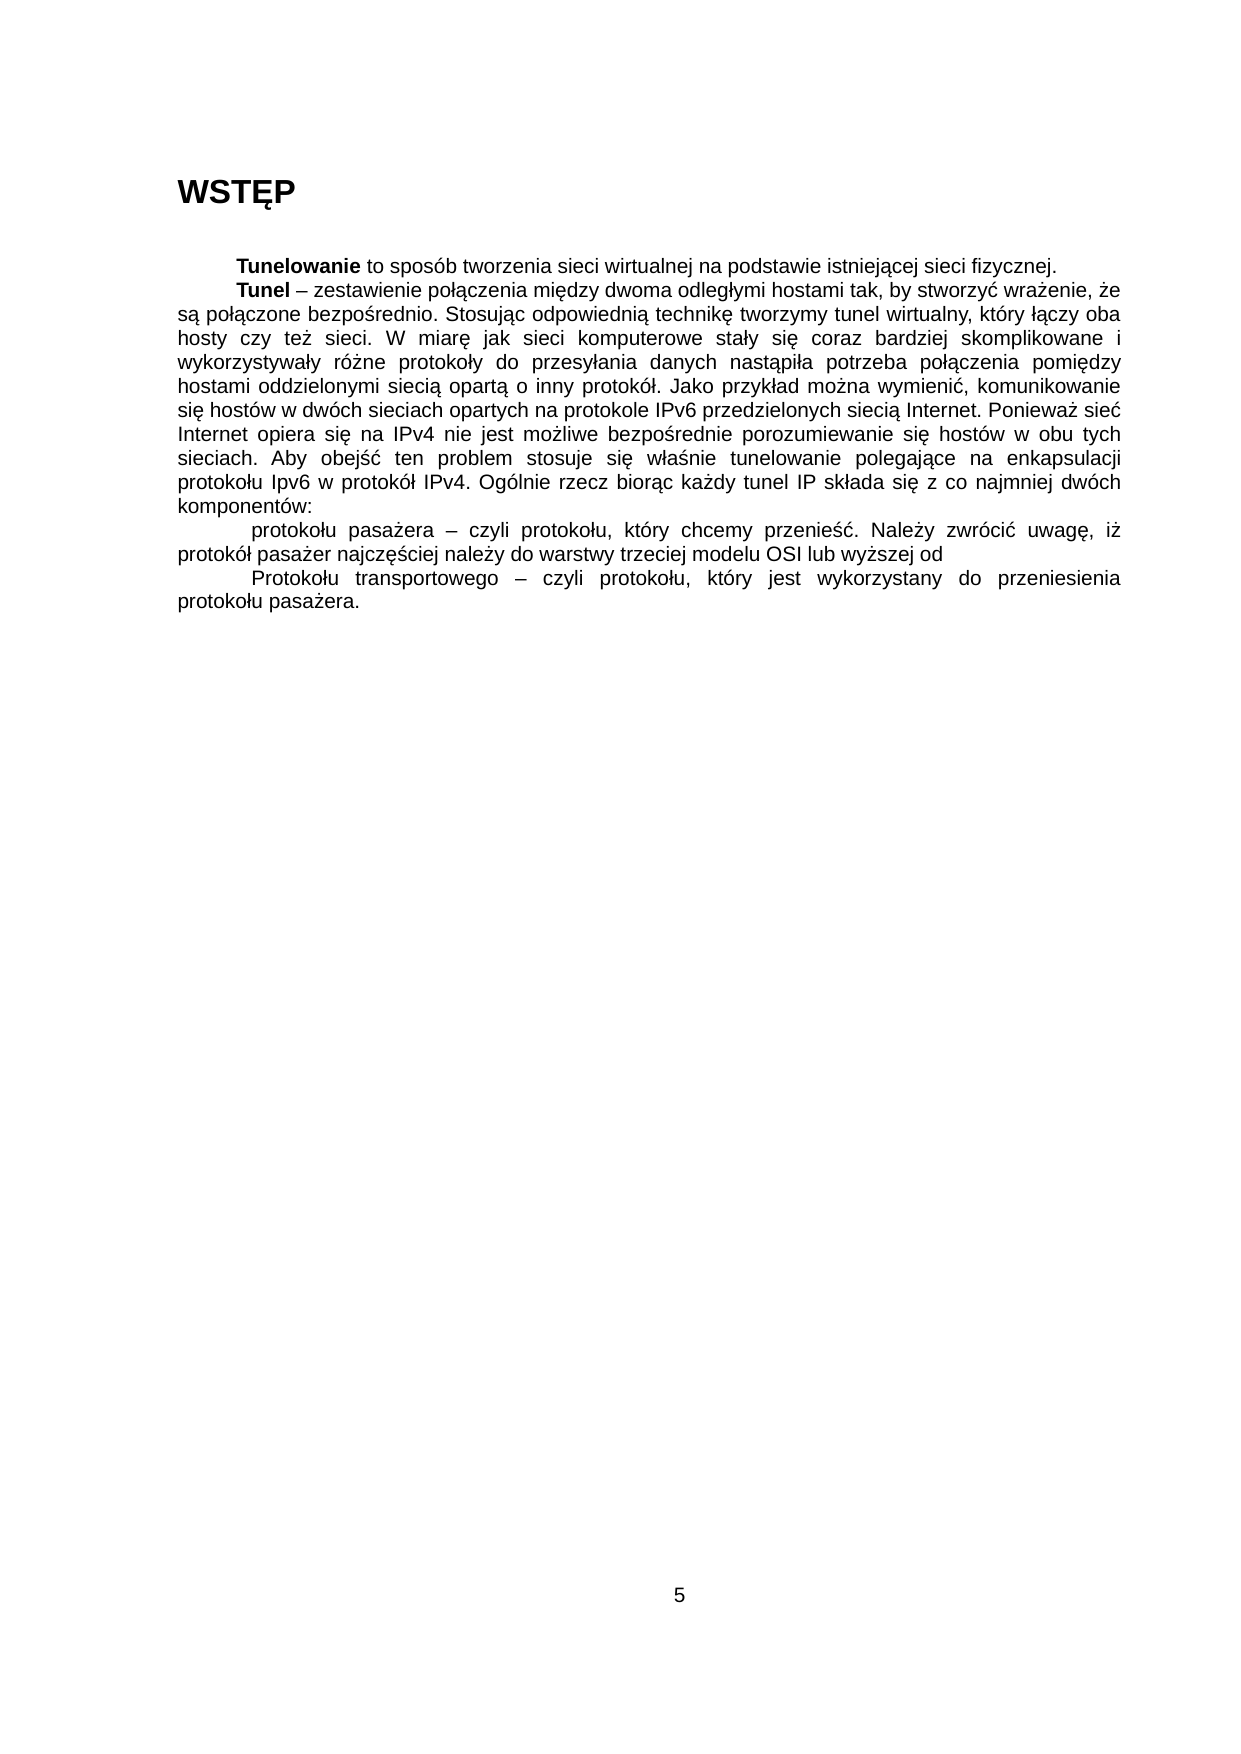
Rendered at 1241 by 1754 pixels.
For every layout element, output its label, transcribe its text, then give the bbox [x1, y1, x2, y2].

text protokołu pasażera – czyli protokołu, który chcemy przenieść. Należy zwrócić uwagę, iż protokół pasażer najczęściej należy do warstwy trzeciej modelu OSI lub wyższej od [177, 517, 1122, 565]
text Tunel – zestawienie połączenia między dwoma odległymi hostami tak, by stworzyć wrażenie, że są połączone bezpośrednio. Stosując odpowiednią technikę tworzymy tunel wirtualny, który łączy oba hosty czy też sieci. W miarę jak sieci komputerowe stały się coraz bardziej skomplikowane i wykorzystywały różne protokoły do przesyłania danych nastąpiła potrzeba połączenia pomiędzy hostami oddzielonymi siecią opartą o inny protokół. Jako przykład można wymienić, komunikowanie się hostów w dwóch sieciach opartych na protokole IPv6 przedzielonych siecią Internet. Ponieważ sieć Internet opiera się na IPv4 nie jest możliwe bezpośrednie porozumiewanie się hostów w obu tych sieciach. Aby obejść ten problem stosuje się właśnie tunelowanie polegające na enkapsulacji protokołu Ipv6 w protokół IPv4. Ogólnie rzecz biorąc każdy tunel IP składa się z co najmniej dwóch komponentów: [177, 278, 1122, 517]
text Protokołu transportowego – czyli protokołu, który jest wykorzystany do przeniesienia protokołu pasażera. [177, 565, 1122, 613]
text Tunelowanie to sposób tworzenia sieci wirtualnej na podstawie istniejącej sieci fizycznej. [177, 254, 1122, 278]
subtitle WSTĘP [177, 172, 1122, 211]
